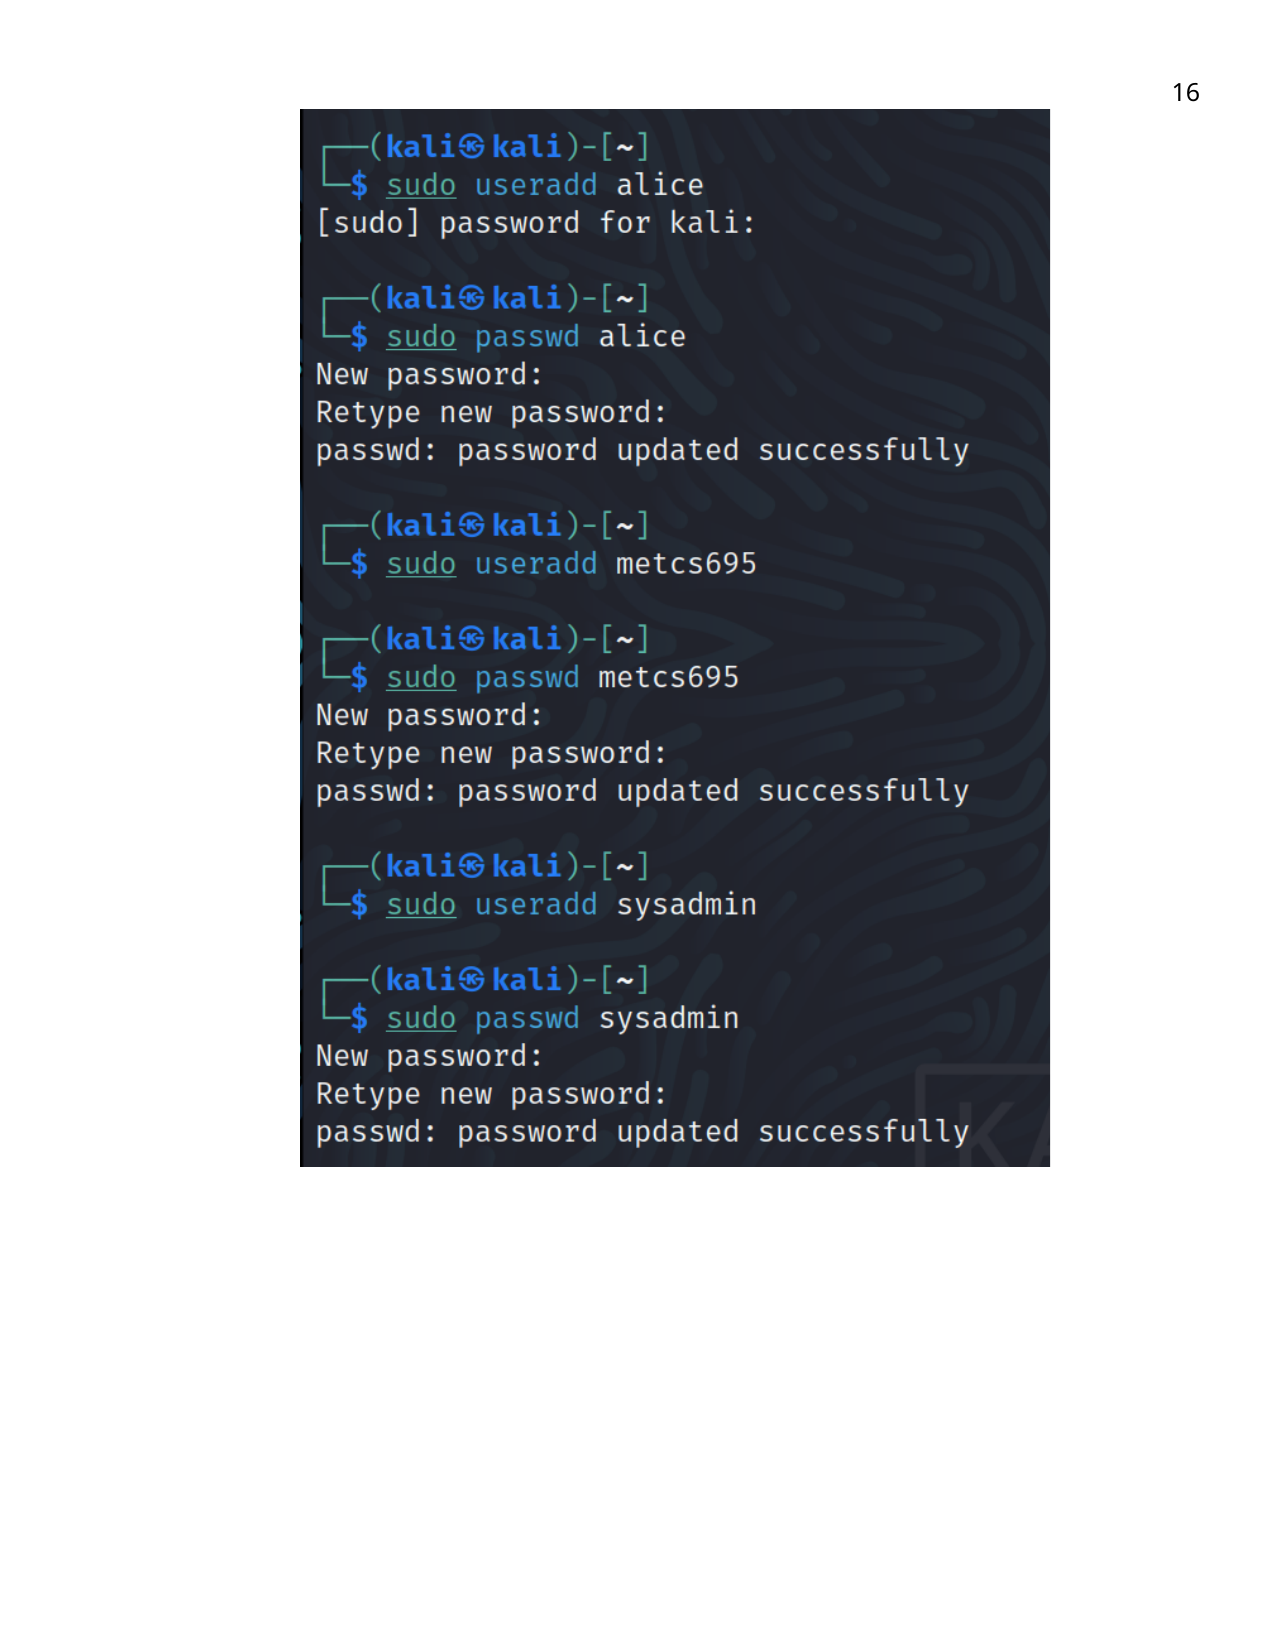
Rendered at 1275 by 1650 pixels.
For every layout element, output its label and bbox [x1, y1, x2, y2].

picture [300, 109, 1050, 1167]
